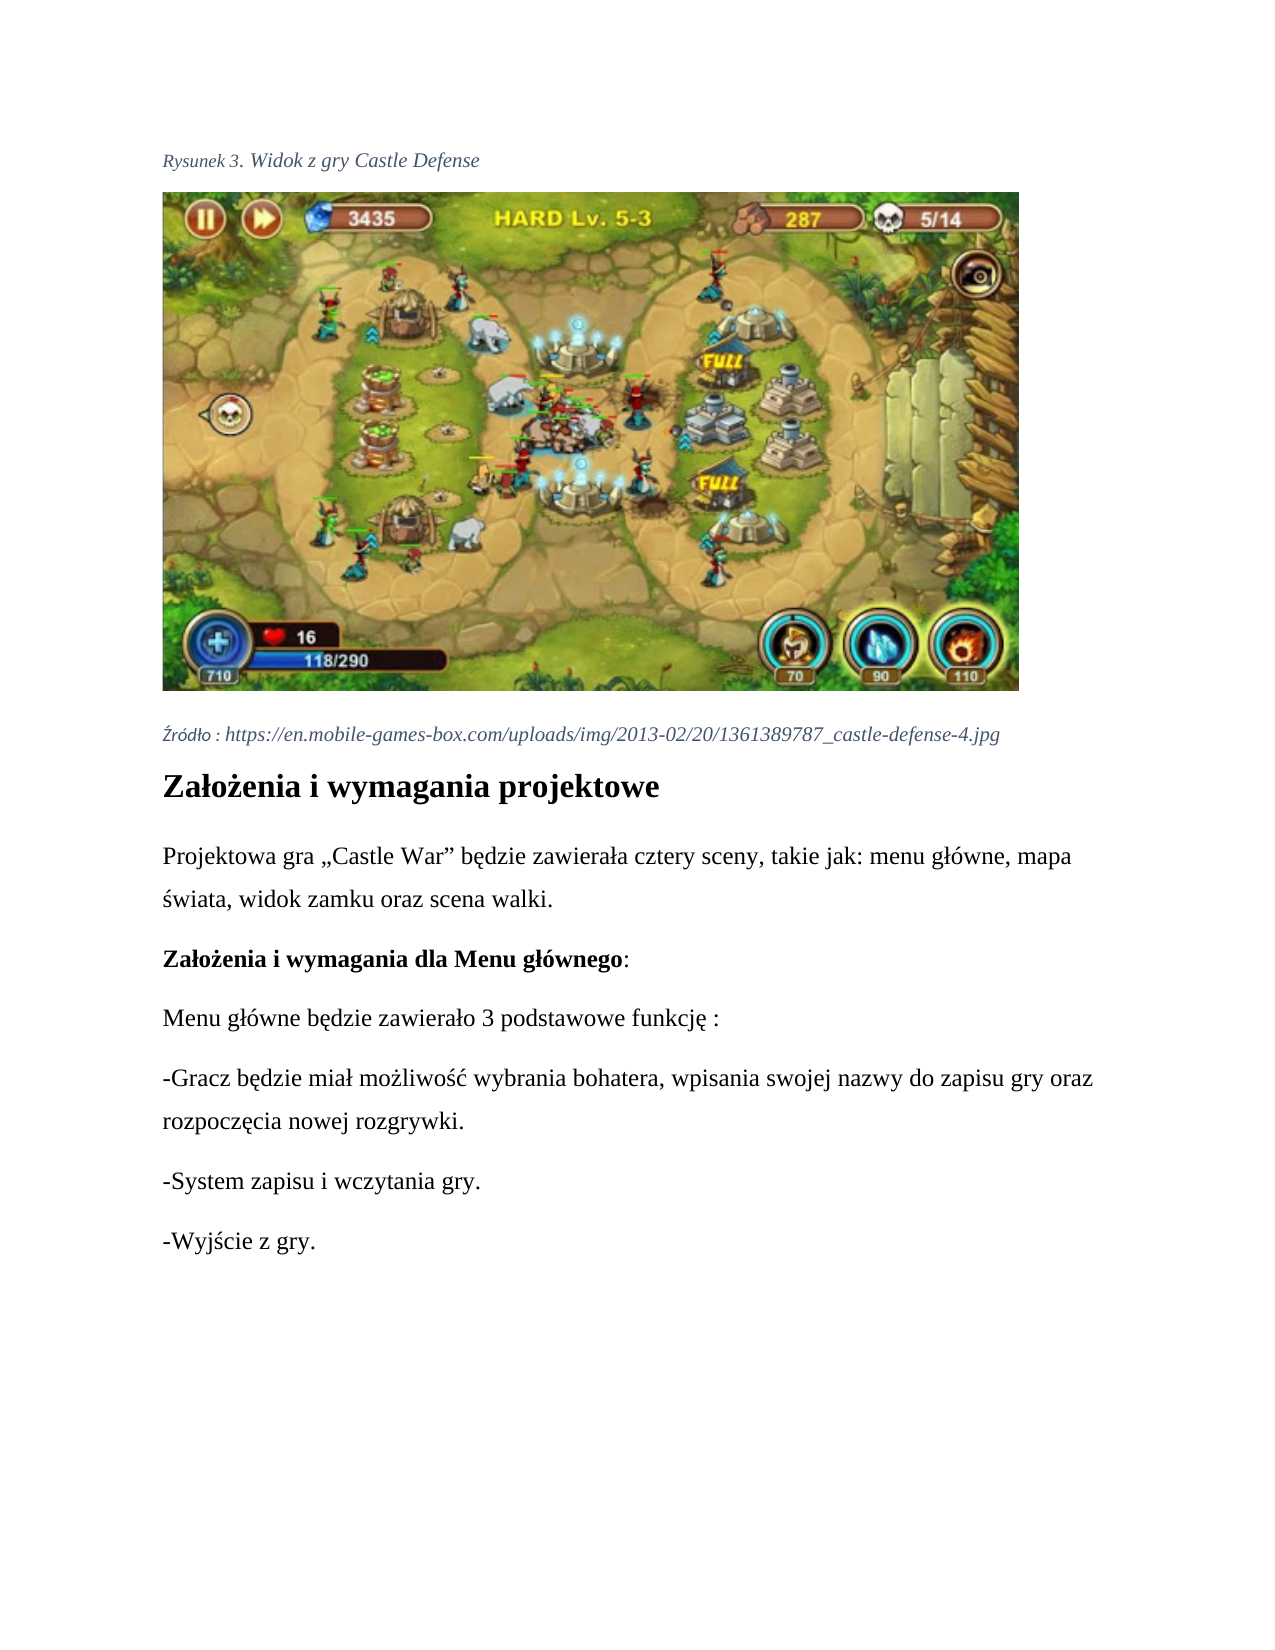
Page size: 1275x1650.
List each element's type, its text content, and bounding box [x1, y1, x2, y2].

text Projektowa gra „Castle War” będzie zawierała cztery sceny, takie jak: menu główne, mapa świata, widok zamku oraz scena walki. [162, 841, 1127, 913]
text Źródło : https://en.mobile-games-box.com/uploads/img/2013-02/20/1361389787_castle-defense-4.jpg [162, 722, 1127, 746]
text -Wyjście z gry. [162, 1226, 1127, 1255]
text Menu główne będzie zawierało 3 podstawowe funkcję : [162, 1003, 1127, 1032]
text Założenia i wymagania projektowe [162, 767, 1127, 805]
text -Gracz będzie miał możliwość wybrania bohatera, wpisania swojej nazwy do zapisu gry oraz rozpoczęcia nowej rozgrywki. [162, 1063, 1127, 1135]
text Rysunek 3. Widok z gry Castle Defense [162, 148, 1127, 172]
text Założenia i wymagania dla Menu głównego: [162, 944, 1127, 972]
text -System zapisu i wczytania gry. [162, 1166, 1127, 1195]
